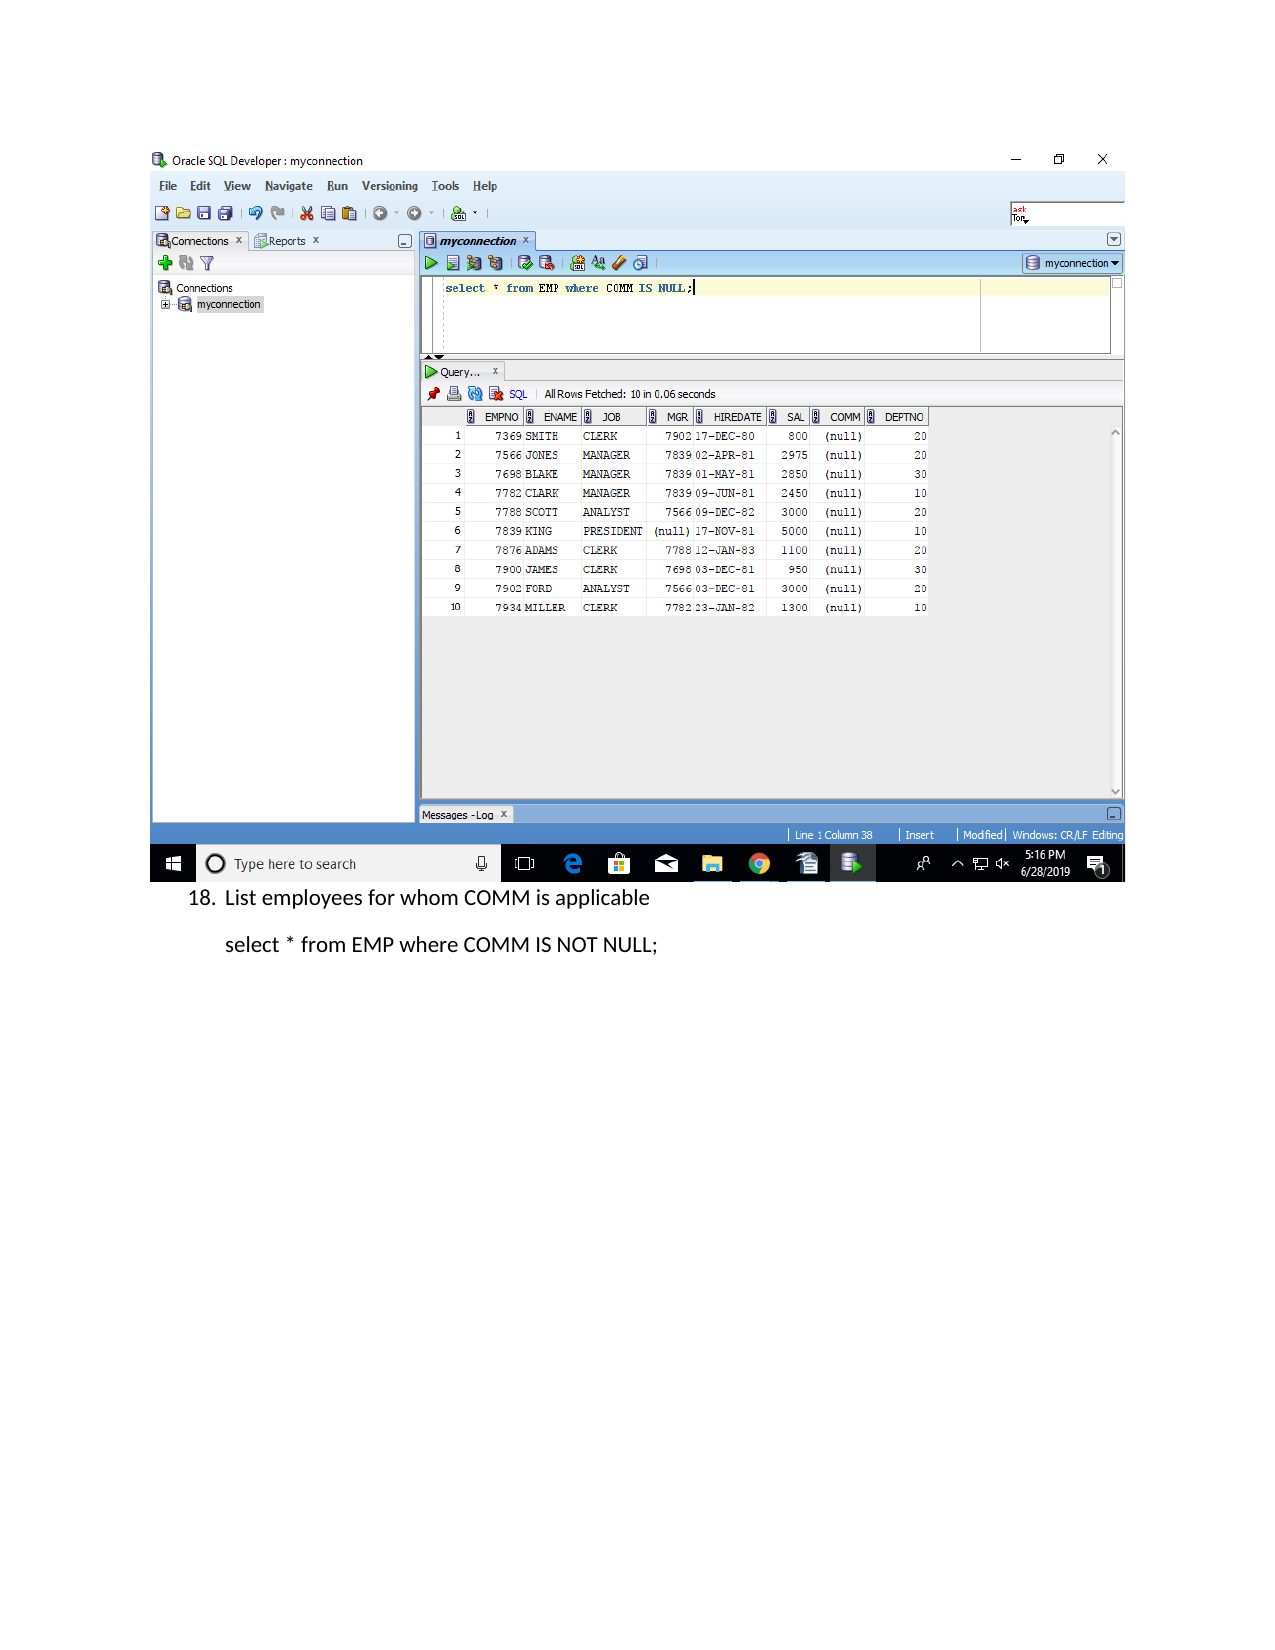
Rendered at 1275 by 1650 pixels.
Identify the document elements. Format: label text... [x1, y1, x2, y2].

list List employees for whom COMM is applicable [187, 882, 1125, 911]
list select * from EMP where COMM IS NOT NULL; [187, 930, 1125, 958]
picture [150, 150, 1125, 882]
